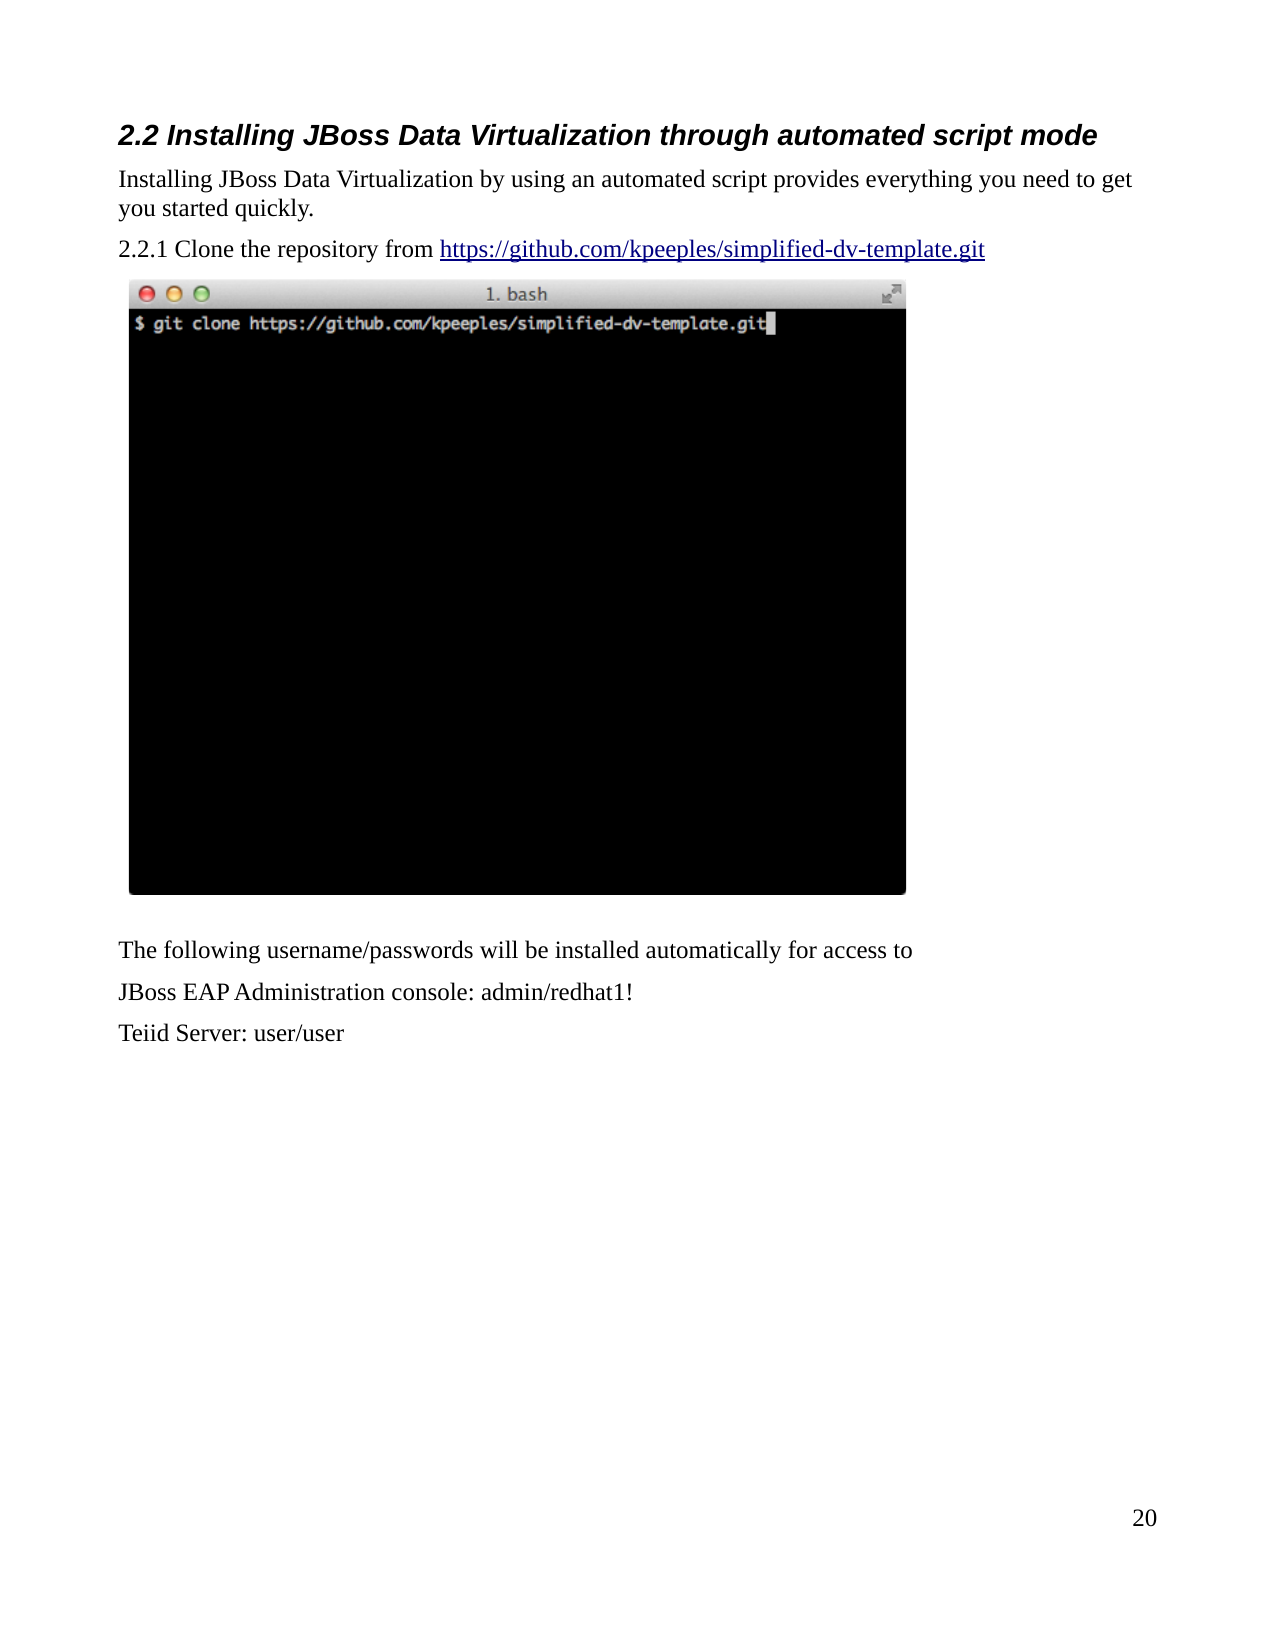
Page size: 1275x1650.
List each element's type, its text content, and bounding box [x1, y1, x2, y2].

text Teiid Server: user/user [118, 1018, 1157, 1047]
text The following username/passwords will be installed automatically for access to [118, 935, 1157, 964]
picture [128, 279, 907, 895]
text JBoss EAP Administration console: admin/redhat1! [118, 977, 1157, 1005]
text Installing JBoss Data Virtualization by using an automated script provides everything you need to get you started quickly. [118, 164, 1157, 222]
subtitle 2.2 Installing JBoss Data Virtualization through automated script mode [118, 118, 1157, 152]
text 2.2.1 Clone the repository from https://github.com/kpeeples/simplified-dv-template.git [118, 234, 1157, 263]
